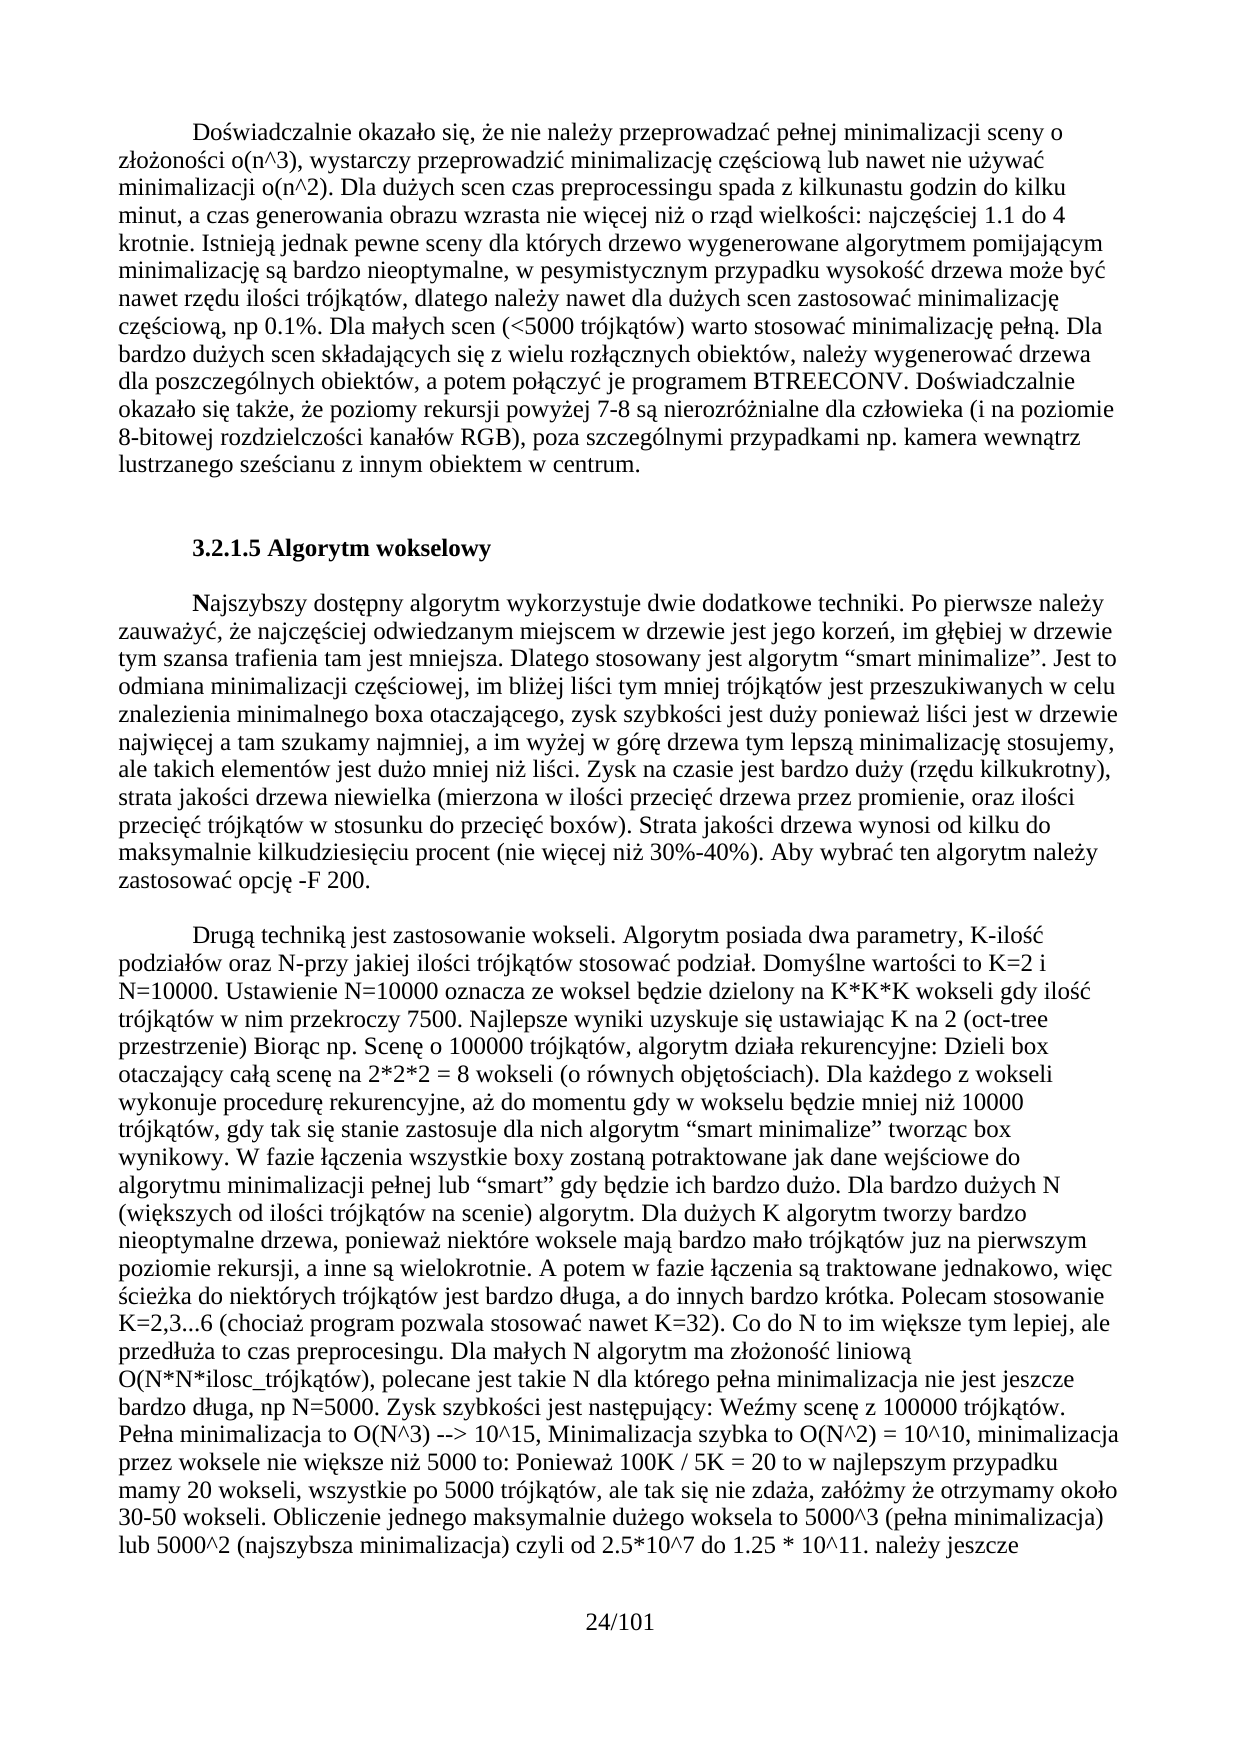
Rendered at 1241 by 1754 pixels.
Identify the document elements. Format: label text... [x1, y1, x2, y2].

text Doświadczalnie okazało się, że nie należy przeprowadzać pełnej minimalizacji sceny o złożoności o(n^3), wystarczy przeprowadzić minimalizację częściową lub nawet nie używać minimalizacji o(n^2). Dla dużych scen czas preprocessingu spada z kilkunastu godzin do kilku minut, a czas generowania obrazu wzrasta nie więcej niż o rząd wielkości: najczęściej 1.1 do 4 krotnie. Istnieją jednak pewne sceny dla których drzewo wygenerowane algorytmem pomijającym minimalizację są bardzo nieoptymalne, w pesymistycznym przypadku wysokość drzewa może być nawet rzędu ilości trójkątów, dlatego należy nawet dla dużych scen zastosować minimalizację częściową, np 0.1%. Dla małych scen (<5000 trójkątów) warto stosować minimalizację pełną. Dla bardzo dużych scen składających się z wielu rozłącznych obiektów, należy wygenerować drzewa dla poszczególnych obiektów, a potem połączyć je programem BTREECONV. Doświadczalnie okazało się także, że poziomy rekursji powyżej 7-8 są nierozróżnialne dla człowieka (i na poziomie 8-bitowej rozdzielczości kanałów RGB), poza szczególnymi przypadkami np. kamera wewnątrz lustrzanego sześcianu z innym obiektem w centrum. [118, 118, 1122, 478]
text Najszybszy dostępny algorytm wykorzystuje dwie dodatkowe techniki. Po pierwsze należy zauważyć, że najczęściej odwiedzanym miejscem w drzewie jest jego korzeń, im głębiej w drzewie tym szansa trafienia tam jest mniejsza. Dlatego stosowany jest algorytm “smart minimalize”. Jest to odmiana minimalizacji częściowej, im bliżej liści tym mniej trójkątów jest przeszukiwanych w celu znalezienia minimalnego boxa otaczającego, zysk szybkości jest duży ponieważ liści jest w drzewie najwięcej a tam szukamy najmniej, a im wyżej w górę drzewa tym lepszą minimalizację stosujemy, ale takich elementów jest dużo mniej niż liści. Zysk na czasie jest bardzo duży (rzędu kilkukrotny), strata jakości drzewa niewielka (mierzona w ilości przecięć drzewa przez promienie, oraz ilości przecięć trójkątów w stosunku do przecięć boxów). Strata jakości drzewa wynosi od kilku do maksymalnie kilkudziesięciu procent (nie więcej niż 30%-40%). Aby wybrać ten algorytm należy zastosować opcję -F 200. [118, 589, 1122, 894]
text 3.2.1.5 Algorytm wokselowy [118, 534, 1122, 561]
text Drugą techniką jest zastosowanie wokseli. Algorytm posiada dwa parametry, K-ilość podziałów oraz N-przy jakiej ilości trójkątów stosować podział. Domyślne wartości to K=2 i N=10000. Ustawienie N=10000 oznacza ze woksel będzie dzielony na K*K*K wokseli gdy ilość trójkątów w nim przekroczy 7500. Najlepsze wyniki uzyskuje się ustawiając K na 2 (oct-tree przestrzenie) Biorąc np. Scenę o 100000 trójkątów, algorytm działa rekurencyjne: Dzieli box otaczający całą scenę na 2*2*2 = 8 wokseli (o równych objętościach). Dla każdego z wokseli wykonuje procedurę rekurencyjne, aż do momentu gdy w wokselu będzie mniej niż 10000 trójkątów, gdy tak się stanie zastosuje dla nich algorytm “smart minimalize” tworząc box wynikowy. W fazie łączenia wszystkie boxy zostaną potraktowane jak dane wejściowe do algorytmu minimalizacji pełnej lub “smart” gdy będzie ich bardzo dużo. Dla bardzo dużych N (większych od ilości trójkątów na scenie) algorytm. Dla dużych K algorytm tworzy bardzo nieoptymalne drzewa, ponieważ niektóre woksele mają bardzo mało trójkątów juz na pierwszym poziomie rekursji, a inne są wielokrotnie. A potem w fazie łączenia są traktowane jednakowo, więc ścieżka do niektórych trójkątów jest bardzo długa, a do innych bardzo krótka. Polecam stosowanie K=2,3...6 (chociaż program pozwala stosować nawet K=32). Co do N to im większe tym lepiej, ale przedłuża to czas preprocesingu. Dla małych N algorytm ma złożoność liniową O(N*N*ilosc_trójkątów), polecane jest takie N dla którego pełna minimalizacja nie jest jeszcze bardzo długa, np N=5000. Zysk szybkości jest następujący: Weźmy scenę z 100000 trójkątów. Pełna minimalizacja to O(N^3) --> 10^15, Minimalizacja szybka to O(N^2) = 10^10, minimalizacja przez woksele nie większe niż 5000 to: Ponieważ 100K / 5K = 20 to w najlepszym przypadku mamy 20 wokseli, wszystkie po 5000 trójkątów, ale tak się nie zdaża, załóżmy że otrzymamy około 30-50 wokseli. Obliczenie jednego maksymalnie dużego woksela to 5000^3 (pełna minimalizacja) lub 5000^2 (najszybsza minimalizacja) czyli od 2.5*10^7 do 1.25 * 10^11. należy jeszcze [118, 922, 1122, 1559]
